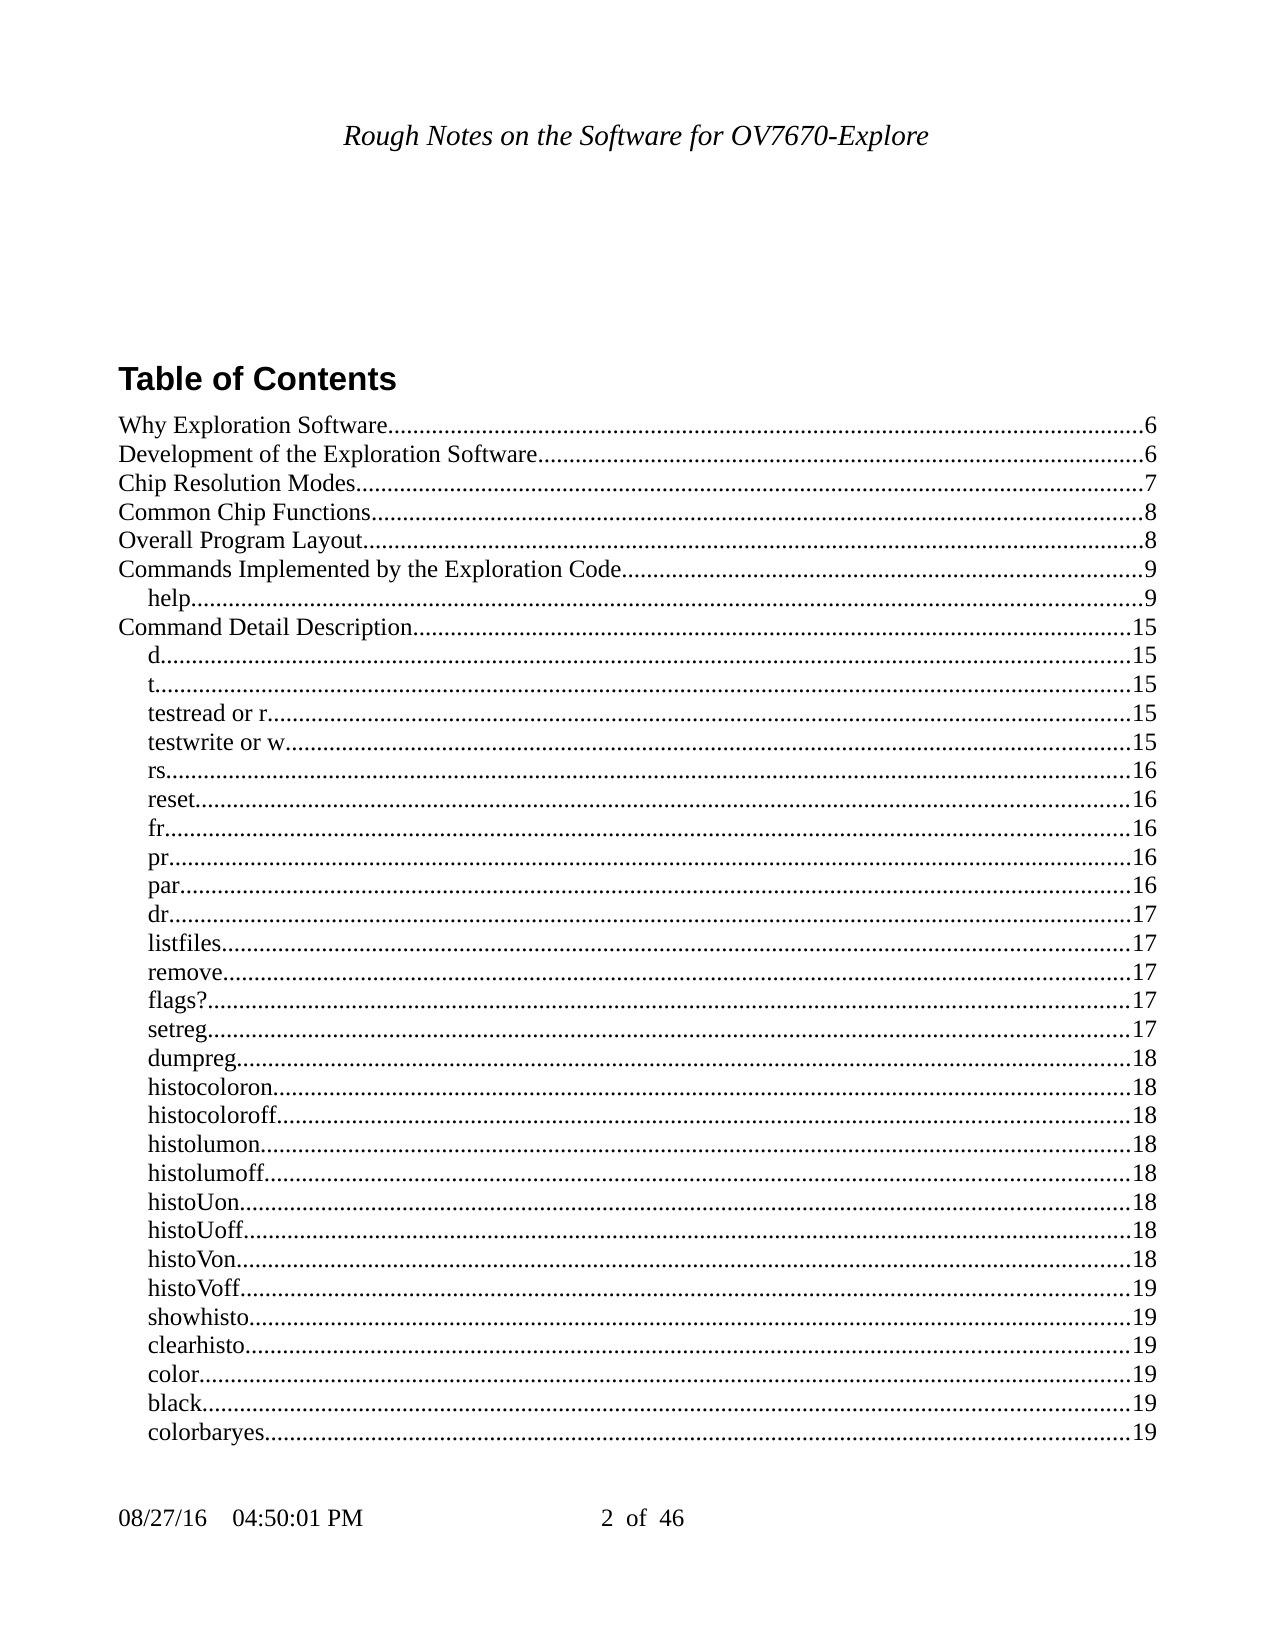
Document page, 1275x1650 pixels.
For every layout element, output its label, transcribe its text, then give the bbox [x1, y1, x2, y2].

text flags? 17 [148, 985, 1157, 1014]
text color 19 [148, 1359, 1157, 1388]
text Development of the Exploration Software 6 [118, 439, 1157, 468]
text histoUoff 18 [148, 1215, 1157, 1244]
subtitle Table of Contents [118, 359, 1157, 398]
text t 15 [148, 669, 1157, 698]
text histoVoff 19 [148, 1273, 1157, 1302]
text colorbaryes 19 [148, 1417, 1157, 1445]
text Common Chip Functions 8 [118, 497, 1157, 525]
text clearhisto 19 [148, 1330, 1157, 1359]
text Commands Implemented by the Exploration Code 9 [118, 554, 1157, 583]
text histoUon 18 [148, 1187, 1157, 1215]
text showhisto 19 [148, 1302, 1157, 1330]
text Why Exploration Software 6 [118, 410, 1157, 439]
text Command Detail Description 15 [118, 612, 1157, 640]
text histoVon 18 [148, 1244, 1157, 1273]
text help 9 [148, 583, 1157, 612]
text Chip Resolution Modes 7 [118, 468, 1157, 497]
text listfiles 17 [148, 928, 1157, 957]
text par 16 [148, 870, 1157, 899]
text Overall Program Layout 8 [118, 525, 1157, 554]
text histocoloron 18 [148, 1072, 1157, 1100]
text testread or r 15 [148, 698, 1157, 727]
text histolumon 18 [148, 1129, 1157, 1158]
text dr 17 [148, 899, 1157, 928]
text reset 16 [148, 784, 1157, 813]
text d 15 [148, 640, 1157, 669]
text histolumoff 18 [148, 1158, 1157, 1187]
text rs 16 [148, 755, 1157, 784]
text histocoloroff 18 [148, 1100, 1157, 1129]
text black 19 [148, 1388, 1157, 1417]
text dumpreg 18 [148, 1043, 1157, 1072]
text remove 17 [148, 957, 1157, 985]
text fr 16 [148, 813, 1157, 842]
text setreg 17 [148, 1014, 1157, 1043]
text testwrite or w 15 [148, 727, 1157, 755]
text pr 16 [148, 842, 1157, 870]
